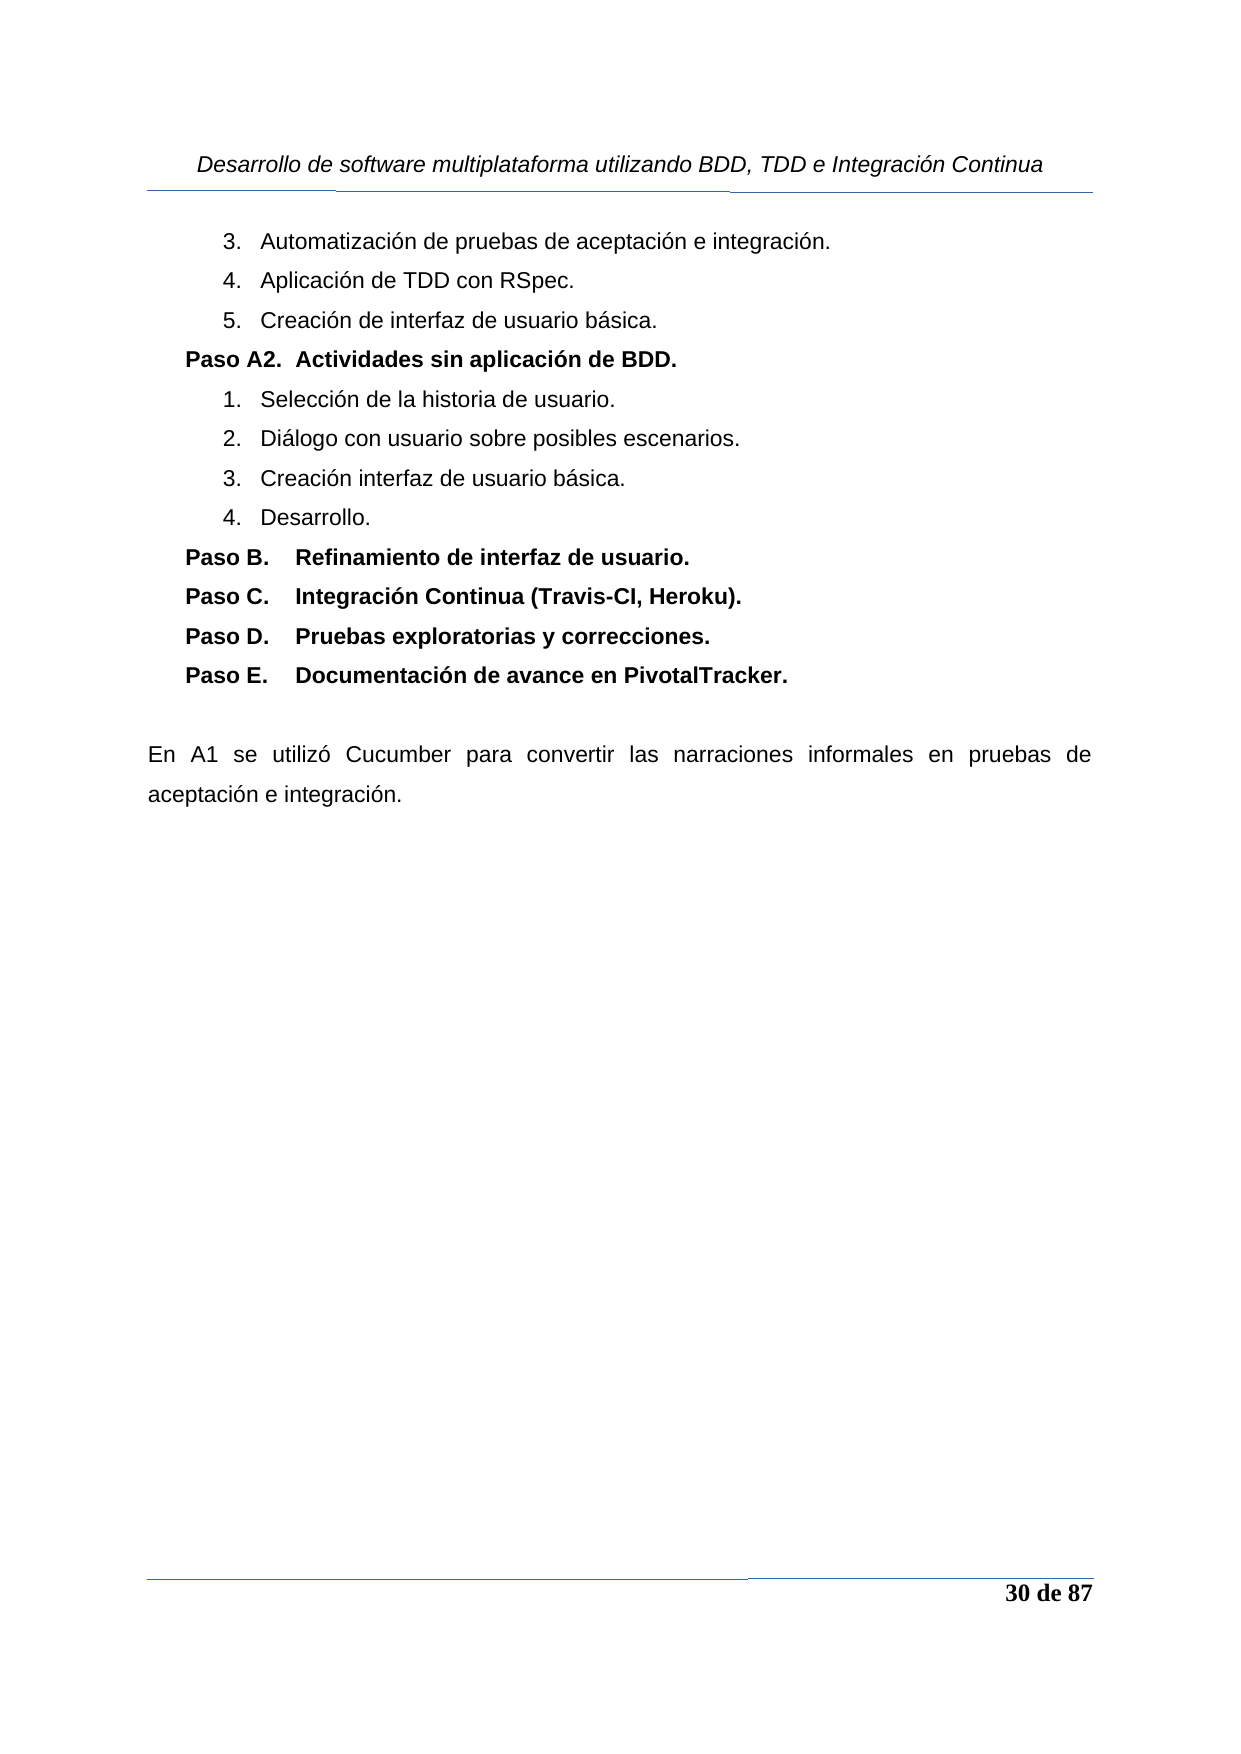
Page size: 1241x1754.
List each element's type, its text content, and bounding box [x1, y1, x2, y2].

list Documentación de avance en PivotalTracker. [185, 662, 1093, 688]
text En A1 se utilizó Cucumber para convertir las narraciones informales en pruebas de aceptación e integración. [148, 741, 1093, 807]
list Automatización de pruebas de aceptación e integración. [223, 228, 1093, 254]
list Creación interfaz de usuario básica. [223, 465, 1093, 491]
list Diálogo con usuario sobre posibles escenarios. [223, 425, 1093, 452]
list Creación de interfaz de usuario básica. [223, 307, 1093, 333]
list Desarrollo. [223, 504, 1093, 531]
list Integración Continua (Travis-CI, Heroku). [185, 583, 1093, 609]
list Selección de la historia de usuario. [223, 386, 1093, 412]
list Pruebas exploratorias y correcciones. [185, 623, 1093, 649]
list Refinamiento de interfaz de usuario. [185, 544, 1093, 570]
list Actividades sin aplicación de BDD. [185, 346, 1093, 373]
list Aplicación de TDD con RSpec. [223, 267, 1093, 294]
